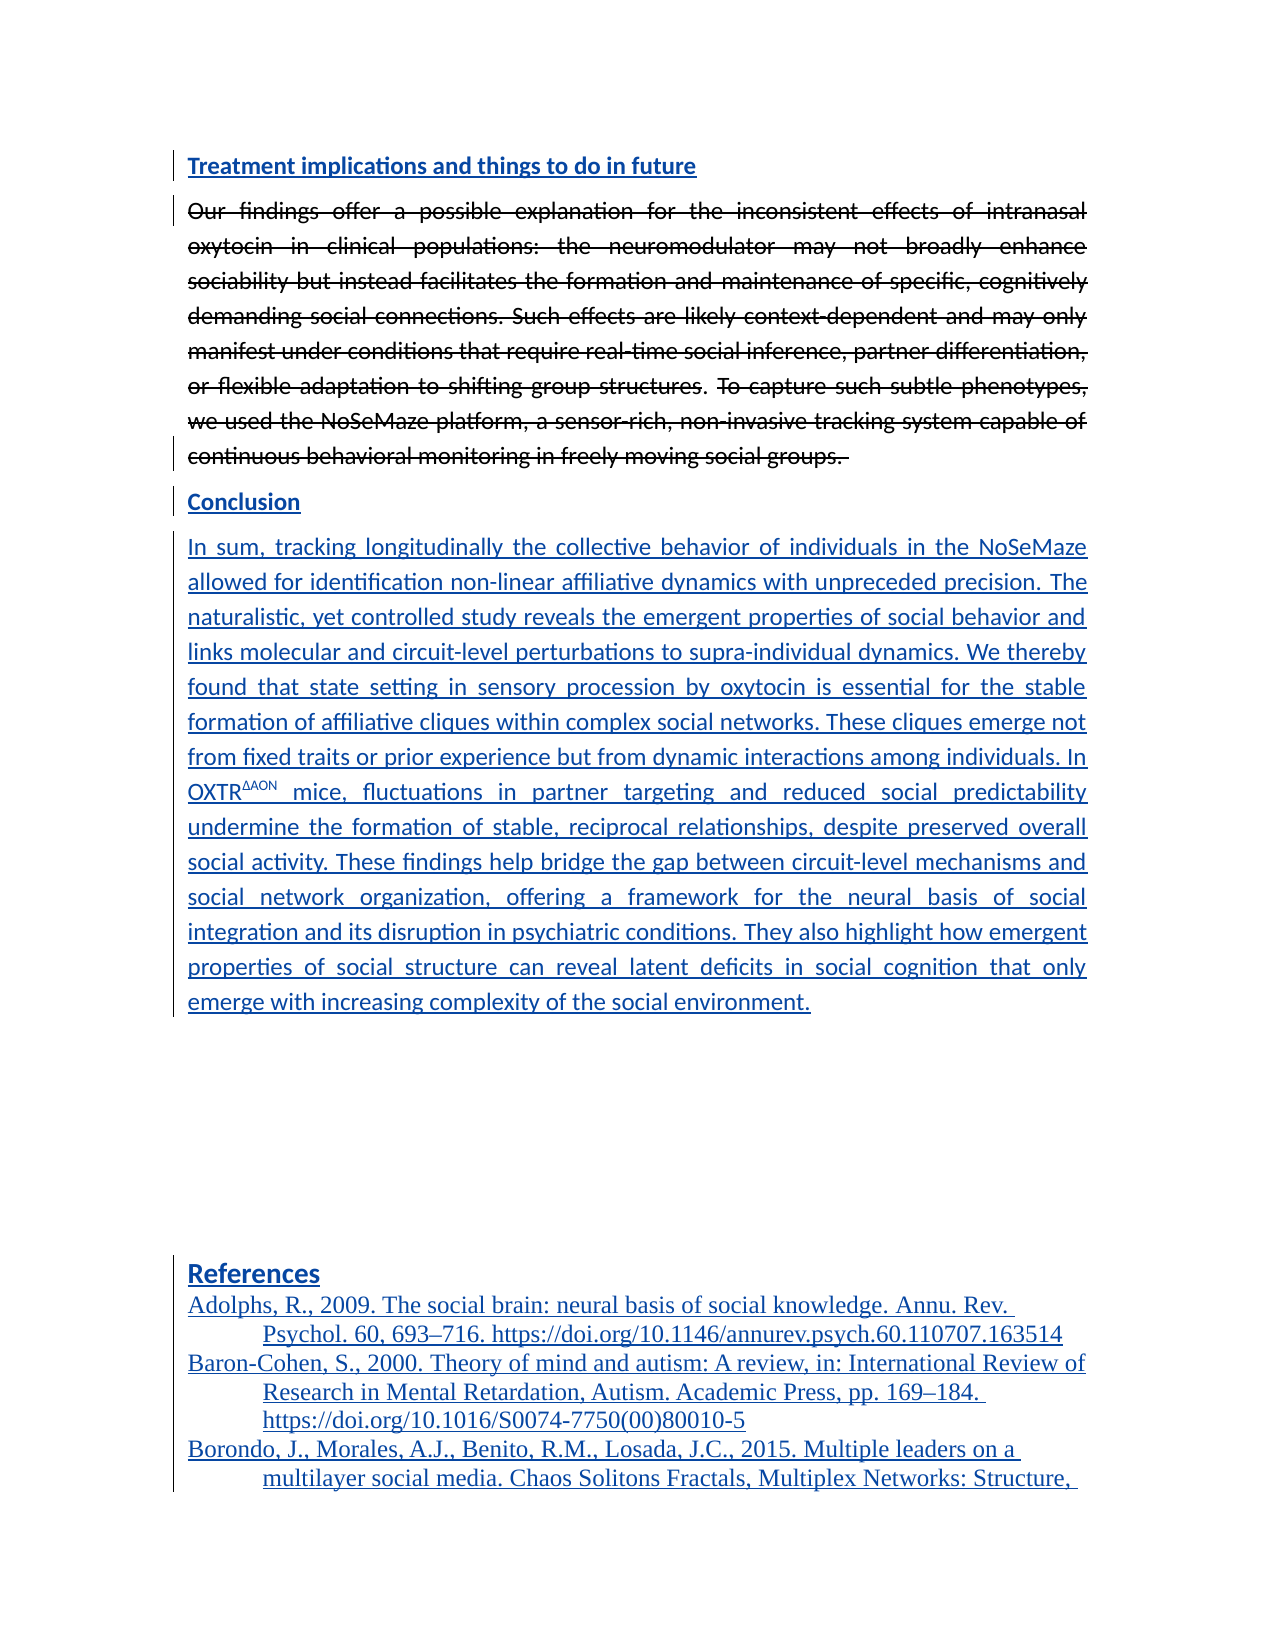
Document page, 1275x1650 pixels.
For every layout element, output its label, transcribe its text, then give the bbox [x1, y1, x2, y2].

text allowed for identification non-linear affiliative dynamics with unpreceded precision. The [187, 558, 1087, 592]
text undermine the formation of stable, reciprocal relationships, despite preserved overall [187, 803, 1087, 837]
text naturalistic, yet controlled study reveals the emergent properties of social behavior and [187, 593, 1087, 627]
text Baron-Cohen, S., 2000. Theory of mind and autism: A review, in: International Review of Research in Mental Retardation, Autism. Academic Press, pp. 169–184. https://doi.org/10.1016/S0074-7750(00)80010-5 [187, 1348, 1087, 1434]
text emerge with increasing complexity of the social environment. [187, 978, 1087, 1017]
text In sum, tracking longitudinally the collective behavior of individuals in the NoSeMaze [187, 531, 1087, 557]
text social activity. These findings help bridge the gap between circuit-level mechanisms and [187, 838, 1087, 872]
text properties of social structure can reveal latent deficits in social cognition that only [187, 943, 1087, 977]
text Treatment implications and things to do in futureOur findings offer a possible explanation for the inconsistent effects of intranasal oxytocin in clinical populations: the neuromodulator may not broadly enhance sociability but instead facilitates the formation and maintenance of specific, cognitively demanding social connections. Such effects are likely context-dependent and may only manifest under conditions that require real-time social inference, partner differentiation, or flexible adaptation to shifting group structures. To capture such subtle phenotypes, we used the NoSeMaze platform, a sensor-rich, non-invasive tracking system capable of continuous behavioral monitoring in freely moving social groups. Conclusion [187, 150, 1087, 181]
text integration and its disruption in psychiatric conditions. They also highlight how emergent [187, 908, 1087, 942]
text OXTRΔAON mice, fluctuations in partner targeting and reduced social predictability [187, 768, 1087, 802]
text links molecular and circuit-level perturbations to supra-individual dynamics. We thereby [187, 628, 1087, 662]
subtitle References [187, 1255, 1087, 1291]
text Borondo, J., Morales, A.J., Benito, R.M., Losada, J.C., 2015. Multiple leaders on a multilayer social media. Chaos Solitons Fractals, Multiplex Networks: Structure, [187, 1434, 1087, 1492]
text found that state setting in sensory procession by oxytocin is essential for the stable [187, 663, 1087, 697]
text Adolphs, R., 2009. The social brain: neural basis of social knowledge. Annu. Rev. Psychol. 60, 693–716. https://doi.org/10.1146/annurev.psych.60.110707.163514 [187, 1291, 1087, 1348]
text formation of affiliative cliques within complex social networks. These cliques emerge not [187, 698, 1087, 732]
text social network organization, offering a framework for the neural basis of social [187, 873, 1087, 907]
text from fixed traits or prior experience but from dynamic interactions among individuals. In [187, 733, 1087, 767]
